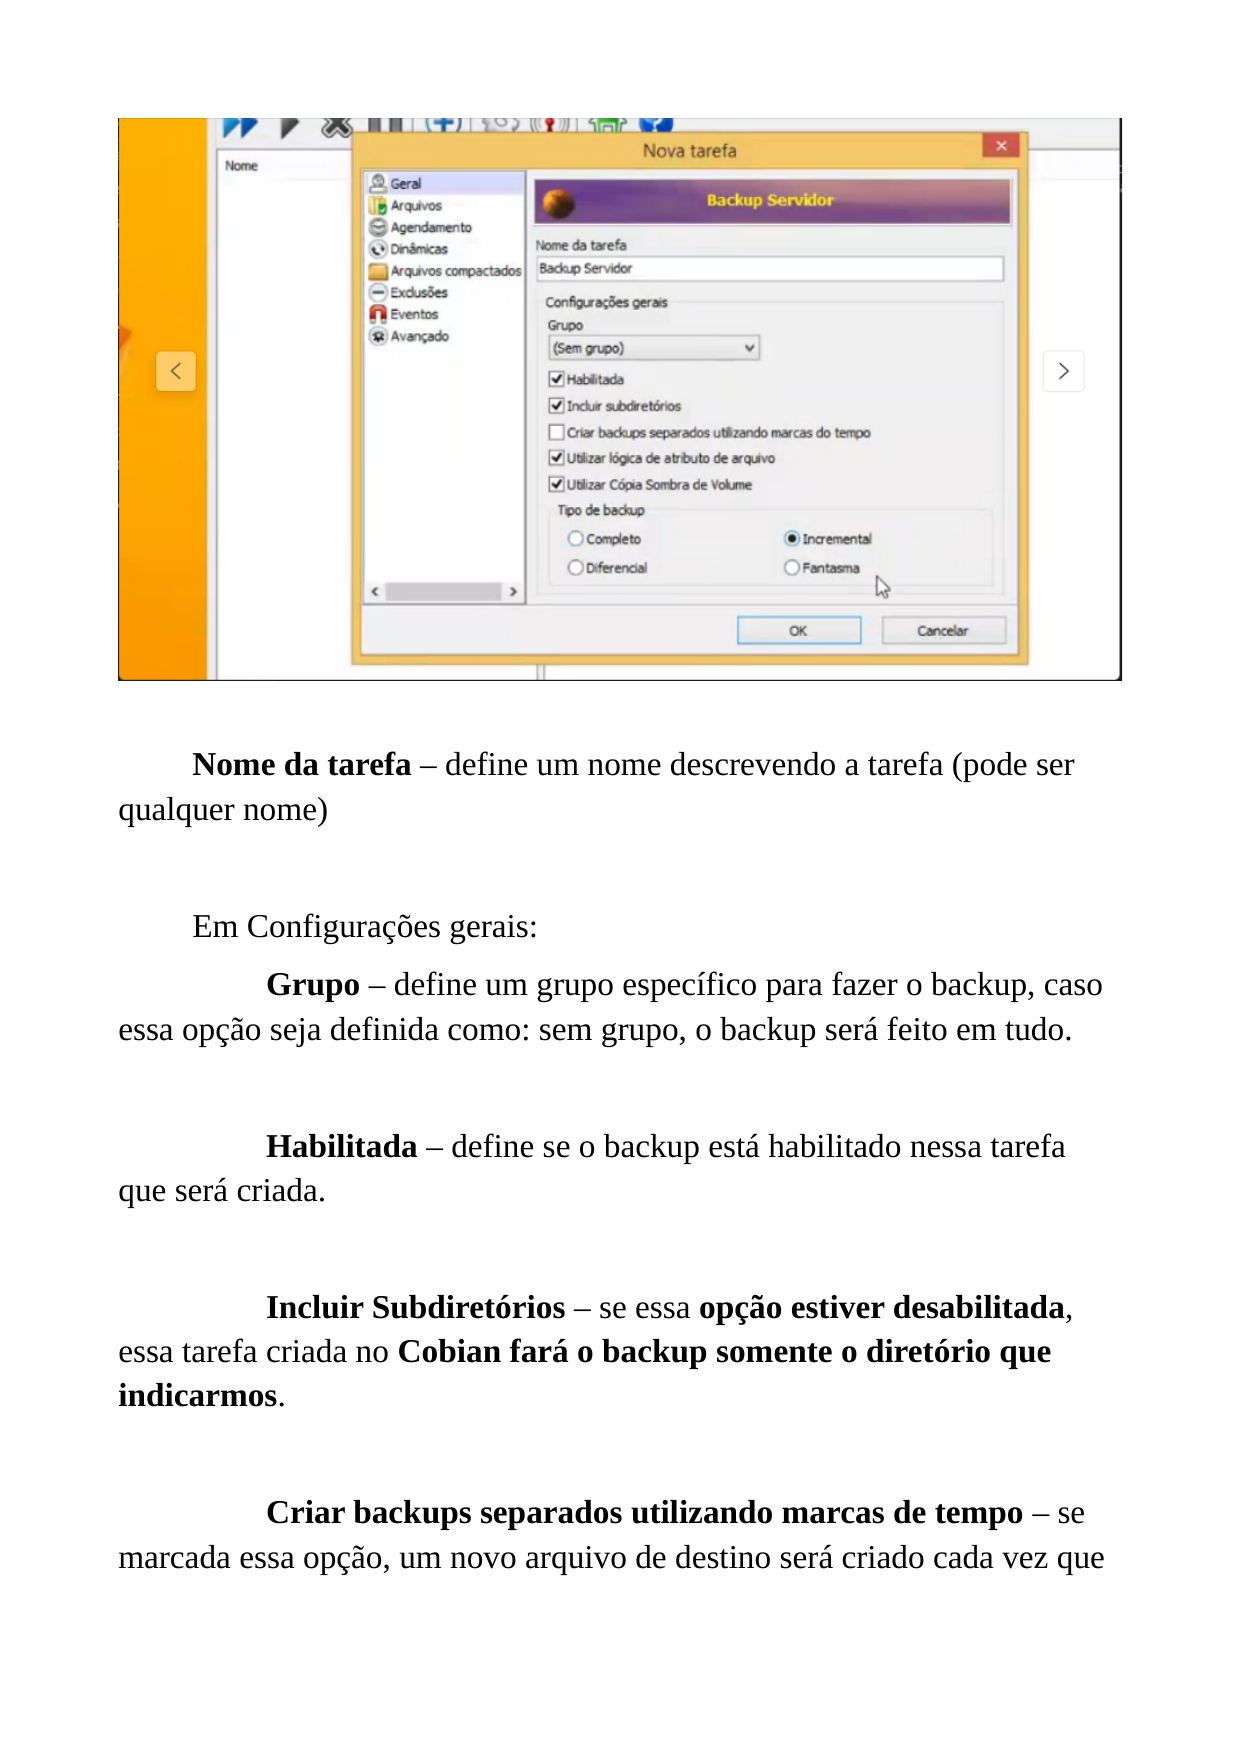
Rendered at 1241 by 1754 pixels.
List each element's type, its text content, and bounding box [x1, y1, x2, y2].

text Grupo – define um grupo específico para fazer o backup, caso essa opção seja definida como: sem grupo, o backup será feito em tudo. [118, 965, 1122, 1047]
text Nome da tarefa – define um nome descrevendo a tarefa (pode ser qualquer nome) [118, 745, 1122, 827]
picture [118, 118, 1123, 681]
text Incluir Subdiretórios – se essa opção estiver desabilitada, essa tarefa criada no Cobian fará o backup somente o diretório que indicarmos. [118, 1287, 1122, 1414]
text Habilitada – define se o backup está habilitado nessa tarefa que será criada. [118, 1126, 1122, 1208]
text Criar backups separados utilizando marcas de tempo – se marcada essa opção, um novo arquivo de destino será criado cada vez que [118, 1493, 1122, 1575]
text Em Configurações gerais: [118, 906, 1122, 944]
